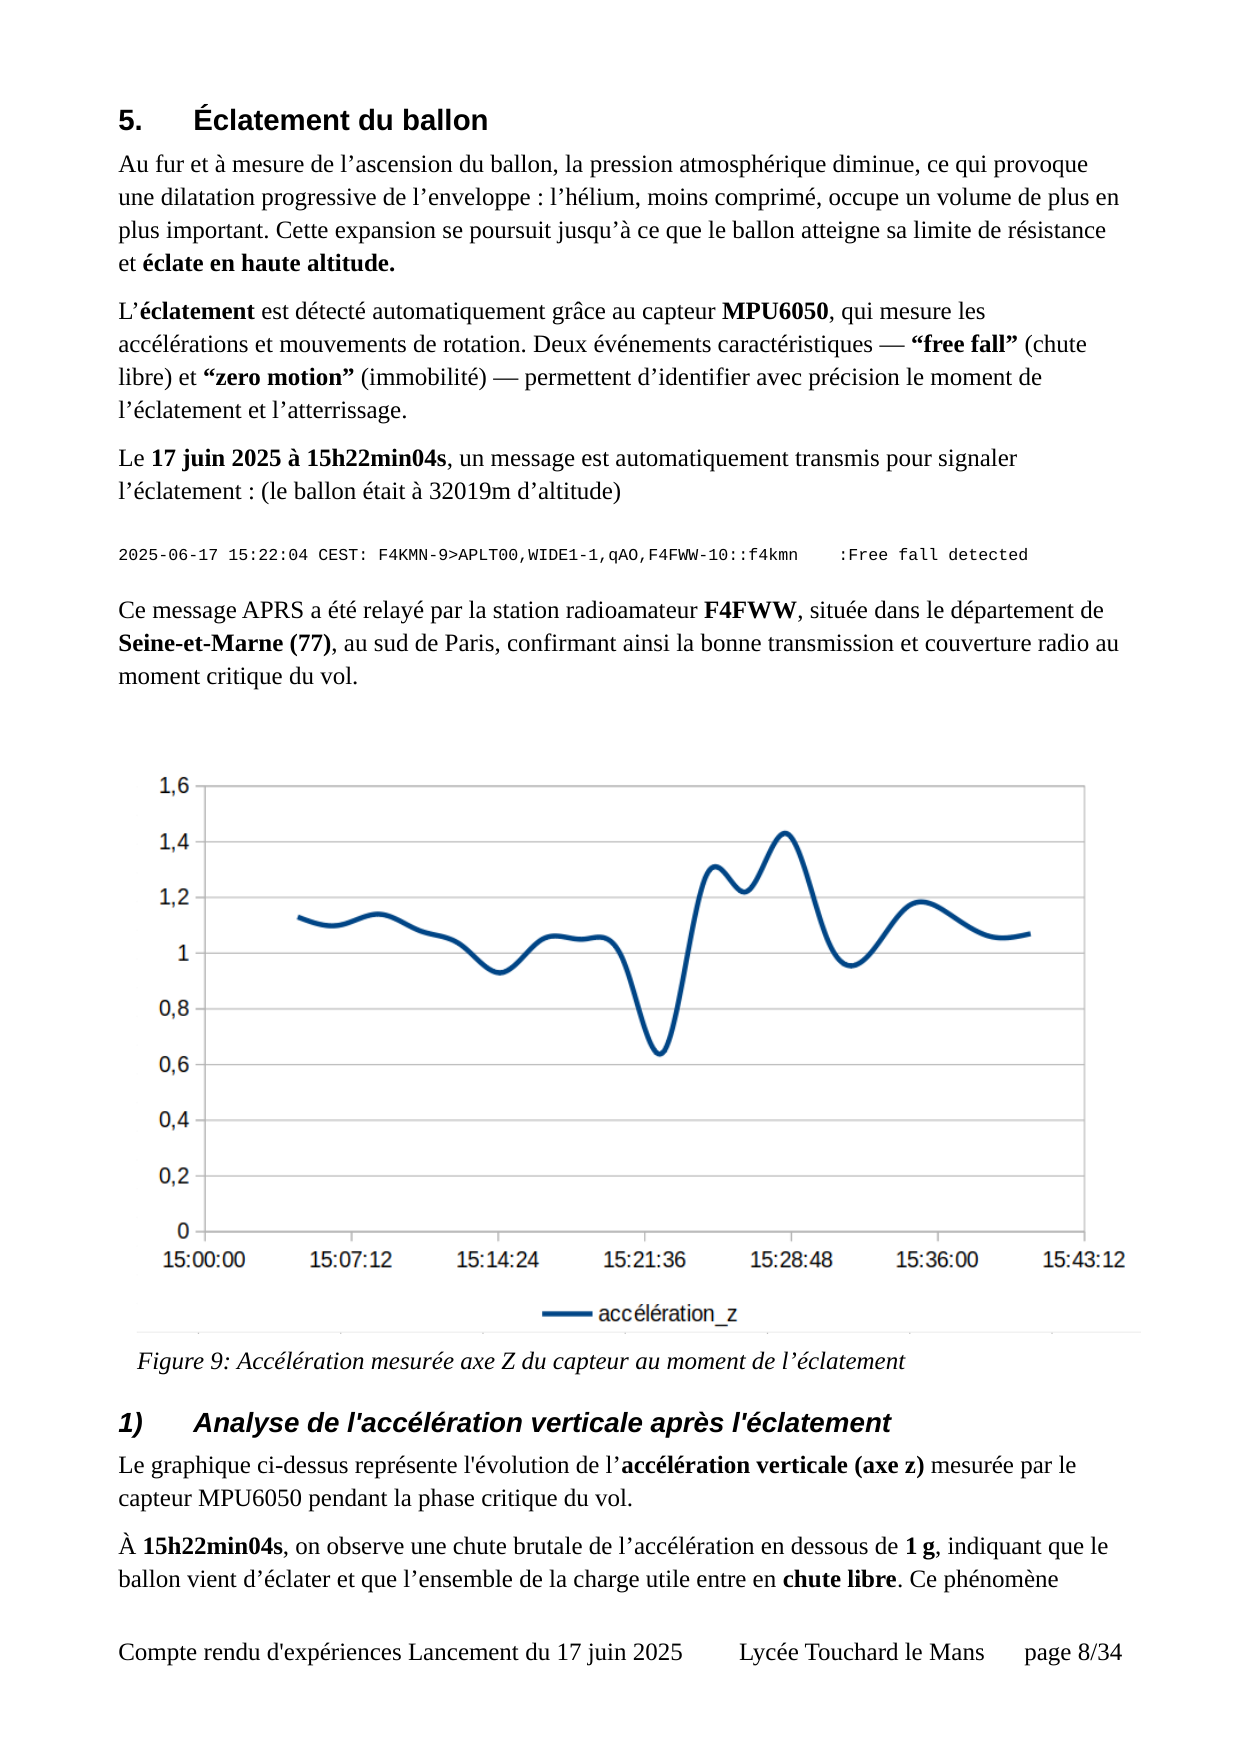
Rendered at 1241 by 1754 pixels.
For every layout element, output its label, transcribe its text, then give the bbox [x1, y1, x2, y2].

picture [136, 761, 1141, 1334]
subtitle [137, 749, 1141, 761]
text Ce message APRS a été relayé par la station radioamateur F4FWW, située dans le département de Seine-et-Marne (77), au sud de Paris, confirmant ainsi la bonne transmission et couverture radio au moment critique du vol. [118, 595, 1122, 690]
text Le graphique ci-dessus représente l'évolution de l’accélération verticale (axe z​) mesurée par le capteur MPU6050 pendant la phase critique du vol. [118, 1451, 1122, 1512]
subtitle Éclatement du ballon [118, 103, 1122, 137]
subtitle Analyse de l'accélération verticale après l'éclatement [118, 769, 1122, 1438]
text Figure 9: Accélération mesurée axe Z du capteur au moment de l’éclatement [137, 1334, 1141, 1375]
text Au fur et à mesure de l’ascension du ballon, la pression atmosphérique diminue, ce qui provoque une dilatation progressive de l’enveloppe : l’hélium, moins comprimé, occupe un volume de plus en plus important. Cette expansion se poursuit jusqu’à ce que le ballon atteigne sa limite de résistance et éclate en haute altitude. [118, 149, 1122, 277]
text À 15h22min04s, on observe une chute brutale de l’accélération en dessous de 1 g, indiquant que le ballon vient d’éclater et que l’ensemble de la charge utile entre en chute libre. Ce phénomène [118, 1531, 1122, 1593]
text 2025-06-17 15:22:04 CEST: F4KMN-9>APLT00,WIDE1-1,qAO,F4FWW-10::f4kmn :Free fall detected [118, 547, 1122, 566]
text Le 17 juin 2025 à 15h22min04s, un message est automatiquement transmis pour signaler l’éclatement : (le ballon était à 32019m d’altitude) [118, 443, 1122, 504]
text L’éclatement est détecté automatiquement grâce au capteur MPU6050, qui mesure les accélérations et mouvements de rotation. Deux événements caractéristiques — “free fall” (chute libre) et “zero motion” (immobilité) — permettent d’identifier avec précision le moment de l’éclatement et l’atterrissage. [118, 296, 1122, 424]
